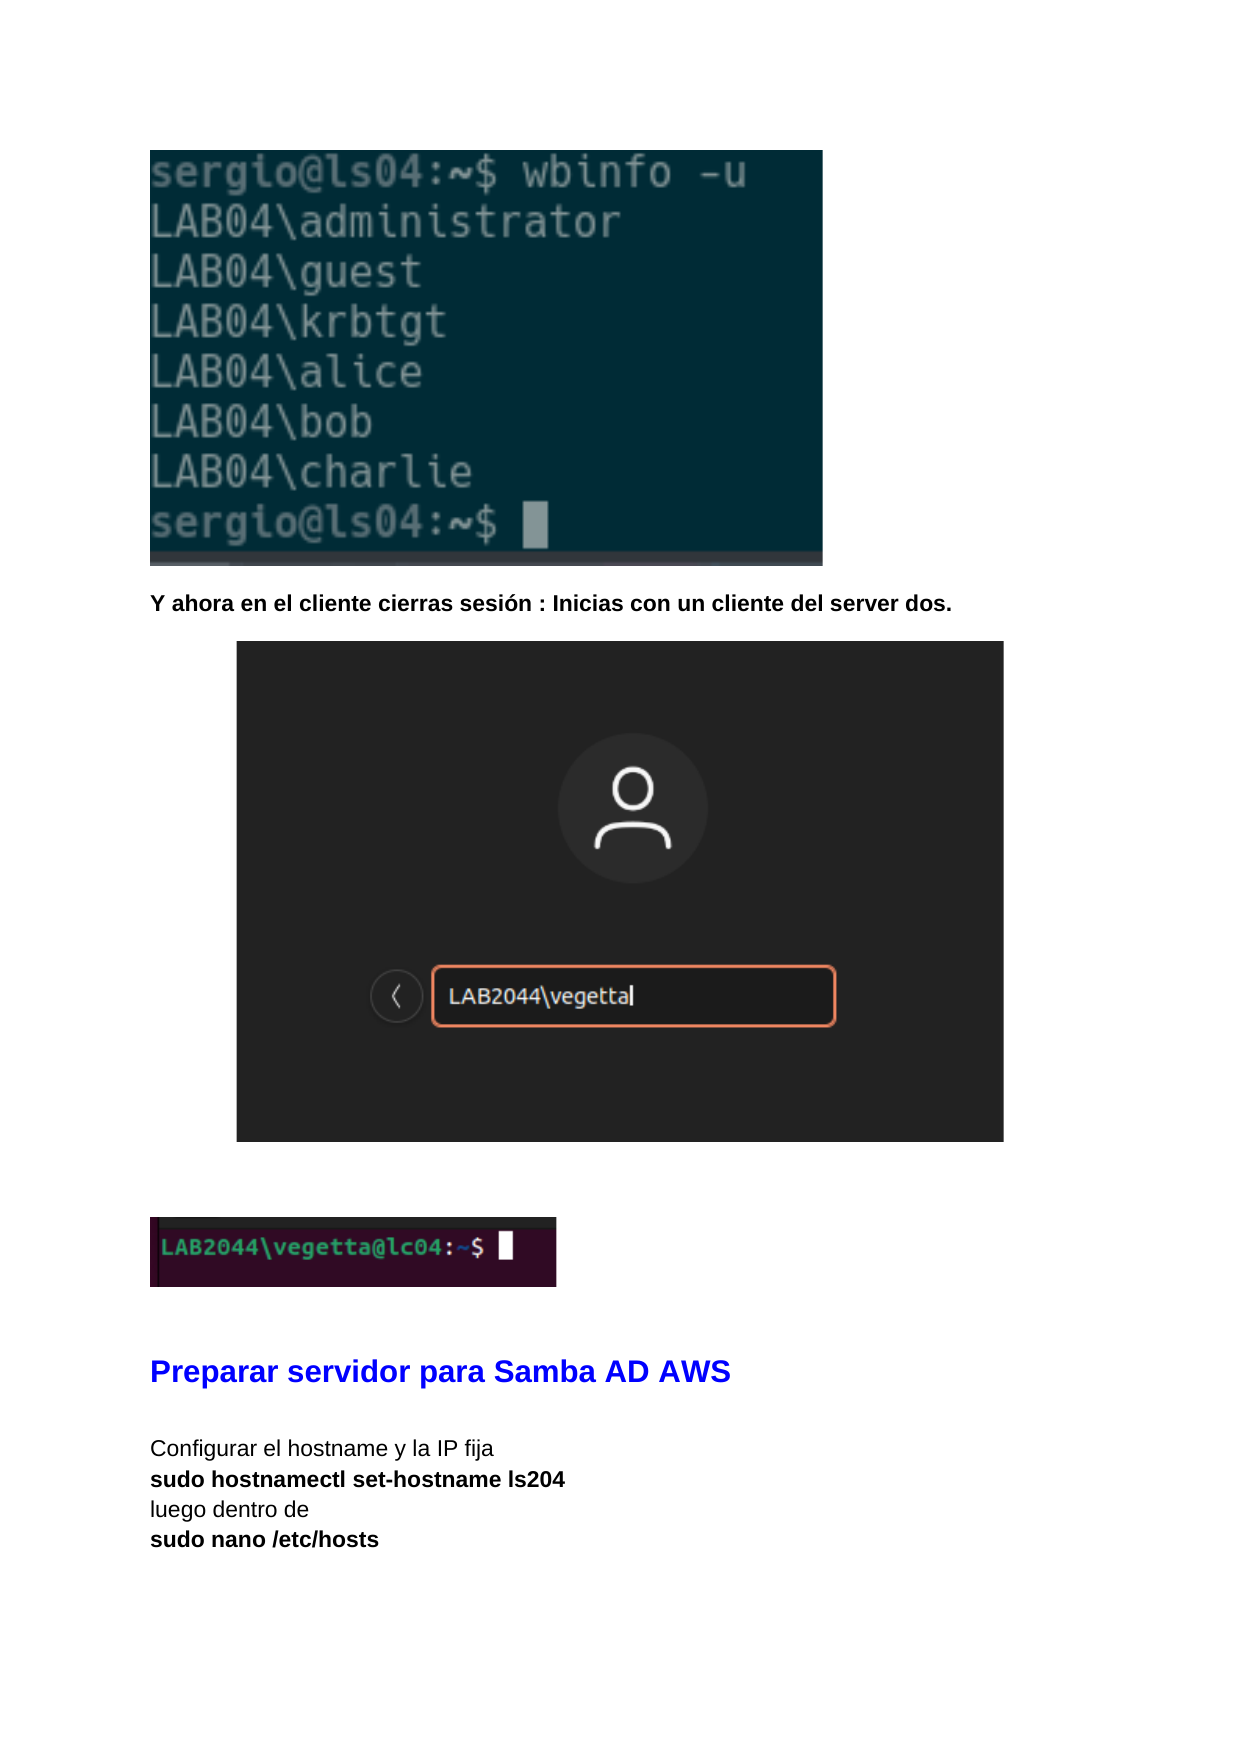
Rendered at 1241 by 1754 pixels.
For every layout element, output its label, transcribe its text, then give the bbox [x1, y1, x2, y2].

picture [326, 412, 346, 438]
picture [401, 362, 423, 387]
picture [650, 162, 670, 187]
picture [301, 212, 322, 237]
picture [349, 212, 374, 237]
picture [401, 212, 421, 237]
picture [523, 153, 572, 187]
picture [224, 512, 246, 546]
picture [150, 501, 823, 566]
picture [252, 504, 273, 538]
picture [249, 203, 274, 237]
text luego dentro de sudo nano /etc/hosts [150, 1496, 1090, 1552]
picture [578, 162, 595, 187]
picture [252, 153, 273, 187]
picture [725, 162, 745, 187]
picture [202, 512, 222, 538]
picture [376, 304, 396, 337]
picture [376, 262, 396, 287]
picture [382, 203, 389, 209]
picture [351, 162, 371, 187]
picture [326, 354, 346, 387]
picture [301, 404, 323, 438]
picture [526, 212, 547, 237]
picture [152, 203, 247, 237]
picture [152, 404, 247, 438]
picture [700, 172, 720, 179]
picture [326, 454, 346, 488]
picture [276, 404, 296, 440]
picture [476, 504, 497, 546]
picture [202, 162, 222, 187]
picture [429, 454, 446, 488]
picture [376, 153, 423, 187]
picture [301, 362, 322, 387]
picture [376, 504, 423, 538]
picture [351, 462, 372, 488]
picture [249, 253, 274, 287]
picture [426, 304, 446, 337]
picture [451, 212, 471, 237]
picture [276, 254, 296, 290]
picture [276, 354, 296, 390]
picture [448, 518, 473, 529]
text Y ahora en el cliente cierras sesión : Inicias con un cliente del server dos. [150, 590, 1090, 617]
picture [431, 162, 440, 170]
picture [351, 262, 373, 287]
picture [429, 212, 446, 237]
picture [152, 304, 247, 337]
picture [274, 154, 324, 193]
picture [351, 404, 373, 438]
picture [603, 212, 620, 237]
picture [276, 454, 296, 490]
picture [351, 512, 371, 538]
picture [224, 162, 246, 196]
picture [550, 204, 570, 237]
picture [351, 304, 373, 337]
picture [432, 512, 440, 521]
picture [432, 203, 439, 209]
picture [324, 153, 347, 187]
text Preparar servidor para Samba AD AWS [150, 1353, 1090, 1389]
picture [575, 212, 595, 237]
picture [236, 641, 1004, 1142]
picture [152, 253, 247, 287]
picture [324, 504, 347, 538]
picture [451, 462, 472, 488]
picture [152, 162, 171, 187]
picture [476, 204, 495, 237]
picture [174, 512, 199, 538]
picture [152, 354, 247, 387]
picture [152, 512, 171, 538]
picture [301, 262, 321, 296]
picture [326, 262, 346, 287]
picture [152, 454, 247, 488]
picture [581, 153, 589, 159]
picture [431, 176, 440, 184]
picture [354, 354, 371, 387]
text sudo hostnamectl set-hostname ls204 [150, 1466, 1090, 1492]
picture [249, 454, 274, 487]
picture [276, 203, 296, 240]
picture [431, 526, 440, 535]
picture [274, 504, 324, 543]
picture [379, 462, 396, 487]
picture [401, 254, 421, 287]
picture [600, 162, 620, 187]
picture [276, 304, 296, 340]
picture [503, 212, 521, 237]
picture [379, 212, 396, 237]
picture [174, 162, 199, 187]
picture [329, 312, 346, 337]
picture [249, 404, 274, 437]
picture [301, 304, 323, 337]
picture [476, 153, 497, 195]
picture [249, 354, 274, 387]
picture [448, 167, 473, 179]
picture [376, 362, 396, 387]
picture [326, 203, 346, 237]
picture [625, 153, 645, 187]
picture [150, 1217, 557, 1287]
picture [401, 312, 421, 346]
picture [301, 462, 321, 488]
picture [249, 304, 274, 337]
picture [401, 454, 421, 488]
text Configurar el hostname y la IP fija [150, 1435, 1090, 1462]
